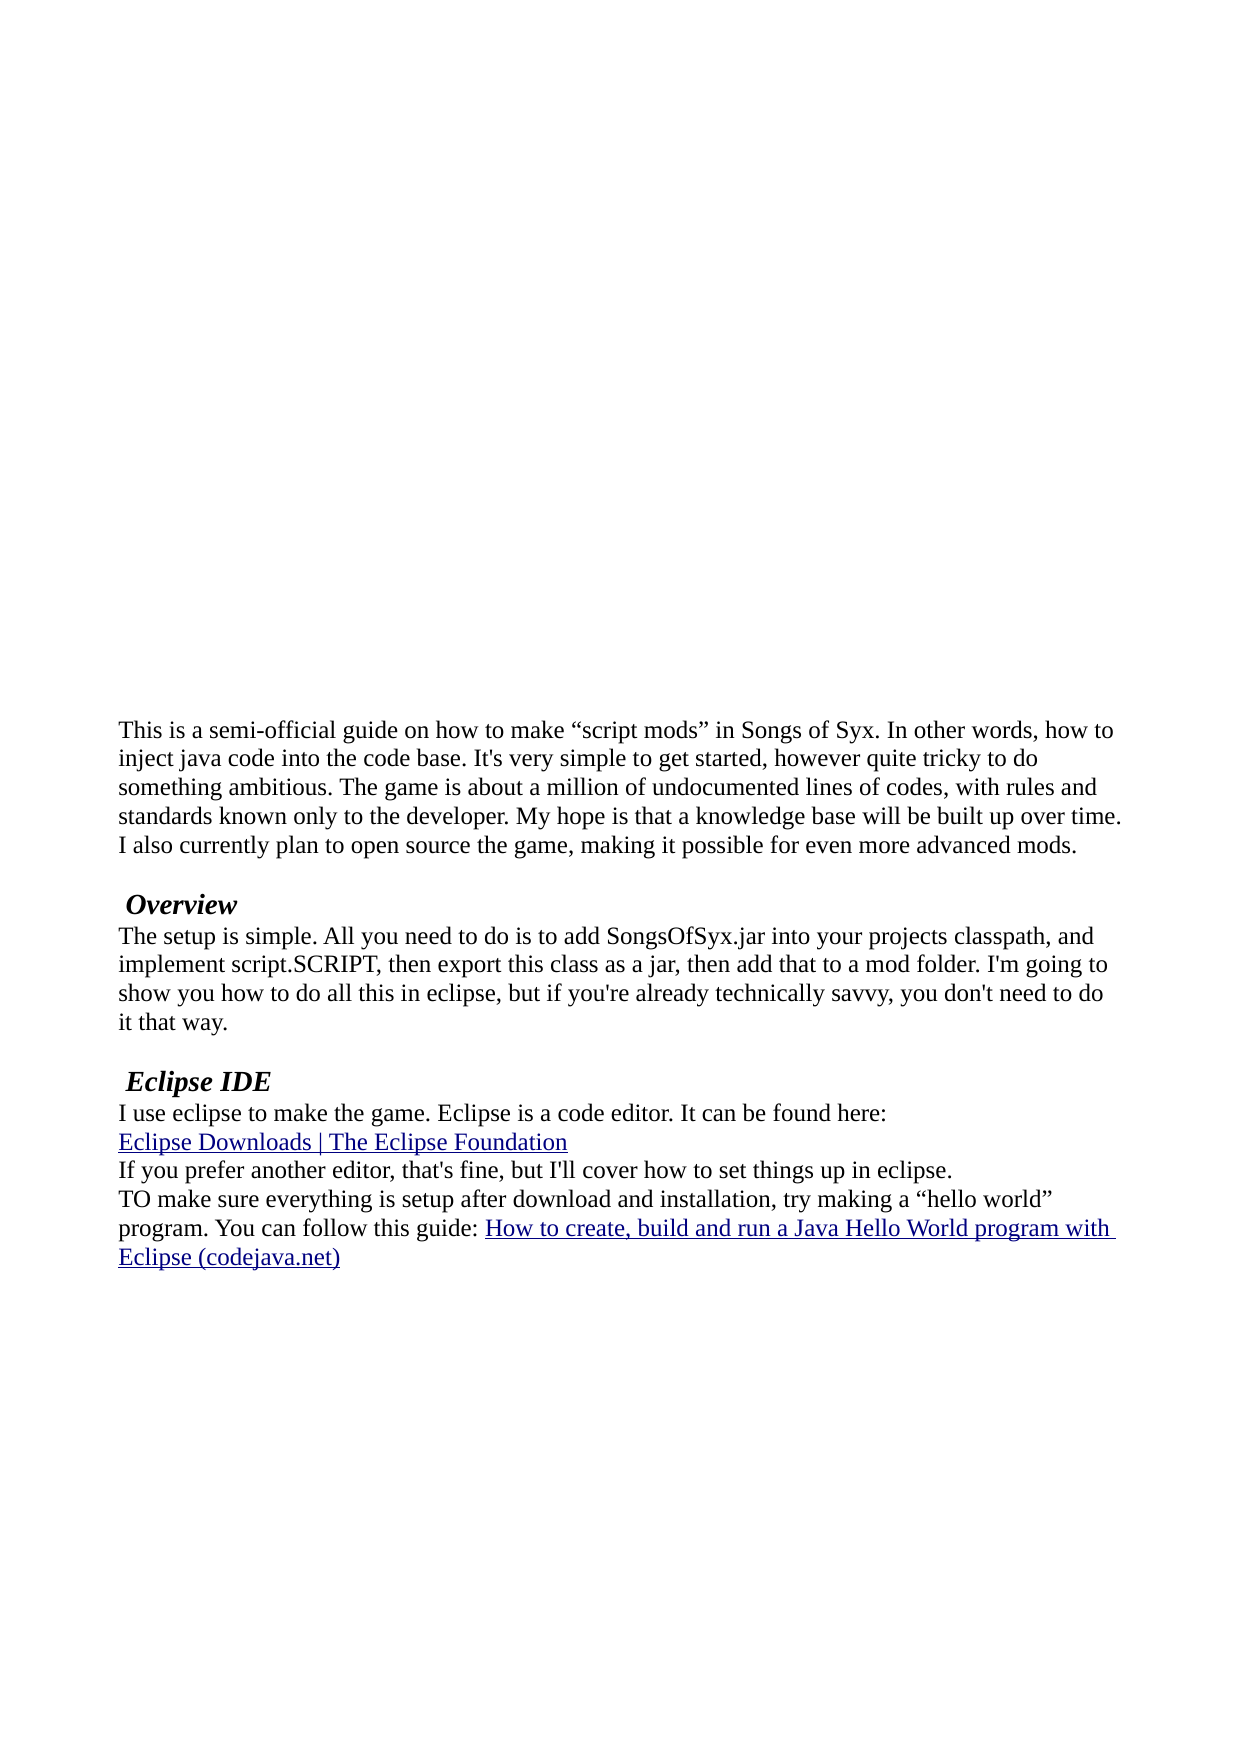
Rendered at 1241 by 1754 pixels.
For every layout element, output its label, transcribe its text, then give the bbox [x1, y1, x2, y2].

text Overview [118, 887, 1122, 921]
text Eclipse Downloads | The Eclipse Foundation [118, 1127, 1122, 1156]
text I use eclipse to make the game. Eclipse is a code editor. It can be found here: [118, 1098, 1122, 1127]
text The setup is simple. All you need to do is to add SongsOfSyx.jar into your projects classpath, and implement script.SCRIPT, then export this class as a jar, then add that to a mod folder. I'm going to show you how to do all this in eclipse, but if you're already technically savvy, you don't need to do it that way. [118, 921, 1122, 1036]
text This is a semi-official guide on how to make “script mods” in Songs of Syx. In other words, how to inject java code into the code base. It's very simple to get started, however quite tricky to do something ambitious. The game is about a million of undocumented lines of codes, with rules and standards known only to the developer. My hope is that a knowledge base will be built up over time. I also currently plan to open source the game, making it possible for even more advanced mods. [118, 715, 1122, 858]
text If you prefer another editor, that's fine, but I'll cover how to set things up in eclipse. [118, 1156, 1122, 1184]
text Eclipse IDE [118, 1064, 1122, 1098]
text TO make sure everything is setup after download and installation, try making a “hello world” program. You can follow this guide: How to create, build and run a Java Hello World program with Eclipse (codejava.net) [118, 1184, 1122, 1271]
